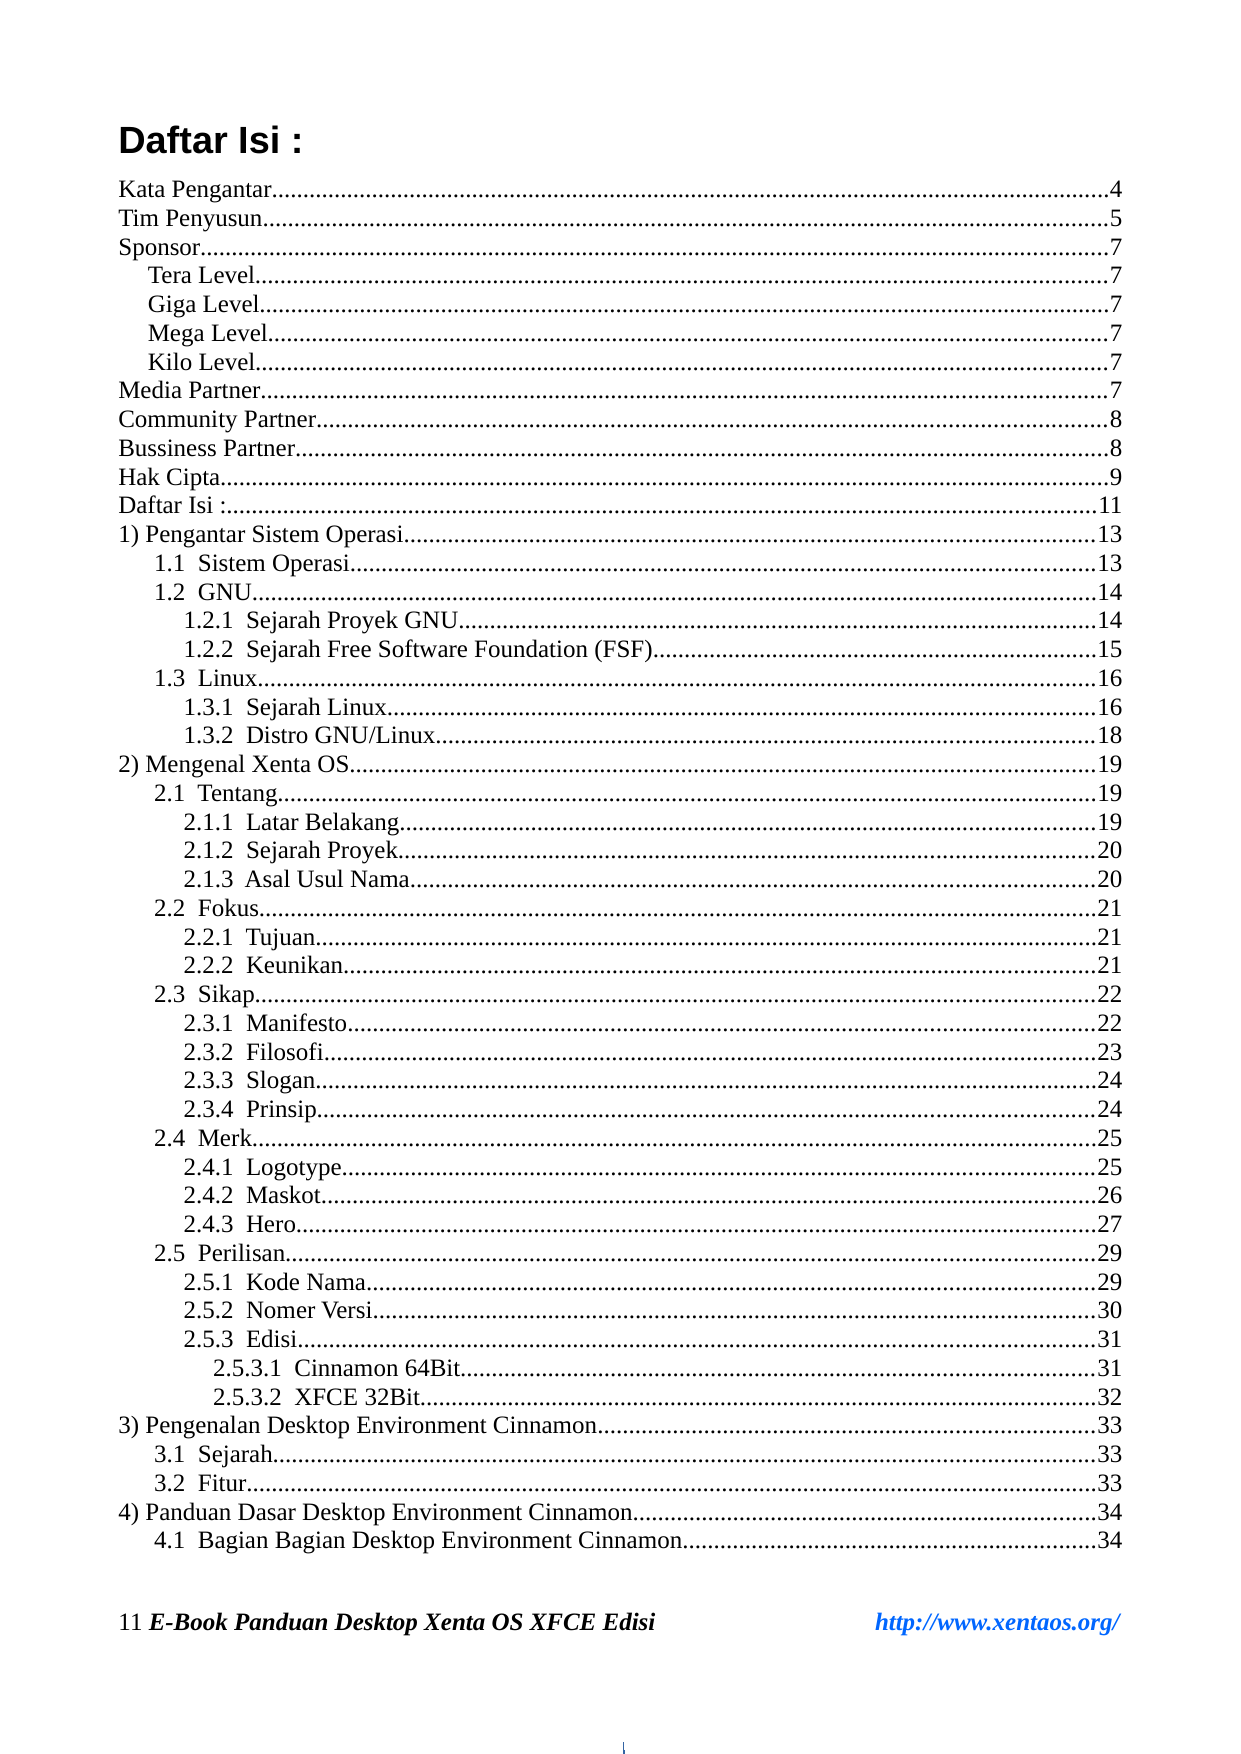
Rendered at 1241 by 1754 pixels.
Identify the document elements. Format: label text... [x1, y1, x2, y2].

text 2.5.3 Edisi 31 [177, 1324, 1122, 1353]
text 2.4.1 Logotype 25 [177, 1152, 1122, 1181]
subtitle Daftar Isi : [118, 118, 1122, 162]
text 2.3 Sikap 22 [148, 979, 1122, 1008]
text 1) Pengantar Sistem Operasi 13 [118, 519, 1122, 548]
text 1.2.1 Sejarah Proyek GNU 14 [177, 606, 1122, 634]
text Community Partner 8 [118, 404, 1122, 433]
text 2.2.1 Tujuan 21 [177, 922, 1122, 951]
text 2.5.1 Kode Nama 29 [177, 1267, 1122, 1296]
text Kata Pengantar 4 [118, 174, 1122, 203]
text 2.1.2 Sejarah Proyek 20 [177, 836, 1122, 864]
text 2.4.3 Hero 27 [177, 1209, 1122, 1238]
text 1.3.1 Sejarah Linux 16 [177, 692, 1122, 721]
text 2.5.3.2 XFCE 32Bit 32 [207, 1382, 1122, 1411]
text 2.3.1 Manifesto 22 [177, 1008, 1122, 1037]
text 2) Mengenal Xenta OS 19 [118, 749, 1122, 778]
text Tim Penyusun 5 [118, 203, 1122, 232]
text Kilo Level 7 [148, 347, 1122, 376]
text 3) Pengenalan Desktop Environment Cinnamon 33 [118, 1411, 1122, 1439]
text Bussiness Partner 8 [118, 433, 1122, 462]
text 4.1 Bagian Bagian Desktop Environment Cinnamon 34 [148, 1526, 1122, 1554]
text Giga Level 7 [148, 289, 1122, 318]
text Hak Cipta 9 [118, 462, 1122, 491]
text 2.4 Merk 25 [148, 1123, 1122, 1152]
text 3.2 Fitur 33 [148, 1468, 1122, 1497]
text 1.2.2 Sejarah Free Software Foundation (FSF) 15 [177, 634, 1122, 663]
text 2.1 Tentang 19 [148, 778, 1122, 807]
text 1.1 Sistem Operasi 13 [148, 548, 1122, 577]
text 4) Panduan Dasar Desktop Environment Cinnamon 34 [118, 1497, 1122, 1526]
text 2.1.3 Asal Usul Nama 20 [177, 864, 1122, 893]
text 2.5 Perilisan 29 [148, 1238, 1122, 1267]
text 2.1.1 Latar Belakang 19 [177, 807, 1122, 836]
text Sponsor 7 [118, 232, 1122, 261]
text 2.2 Fokus 21 [148, 893, 1122, 922]
text Tera Level 7 [148, 261, 1122, 289]
text 2.3.4 Prinsip 24 [177, 1094, 1122, 1123]
text 2.3.2 Filosofi 23 [177, 1037, 1122, 1066]
text 1.3 Linux 16 [148, 663, 1122, 692]
text Daftar Isi : 11 [118, 491, 1122, 519]
text 2.4.2 Maskot 26 [177, 1181, 1122, 1209]
text 2.3.3 Slogan 24 [177, 1066, 1122, 1094]
text 2.5.2 Nomer Versi 30 [177, 1296, 1122, 1324]
text 1.2 GNU 14 [148, 577, 1122, 606]
text Mega Level 7 [148, 318, 1122, 347]
text 2.2.2 Keunikan 21 [177, 951, 1122, 979]
text Media Partner 7 [118, 376, 1122, 404]
text 2.5.3.1 Cinnamon 64Bit 31 [207, 1353, 1122, 1382]
text 1.3.2 Distro GNU/Linux 18 [177, 721, 1122, 749]
text 3.1 Sejarah 33 [148, 1439, 1122, 1468]
